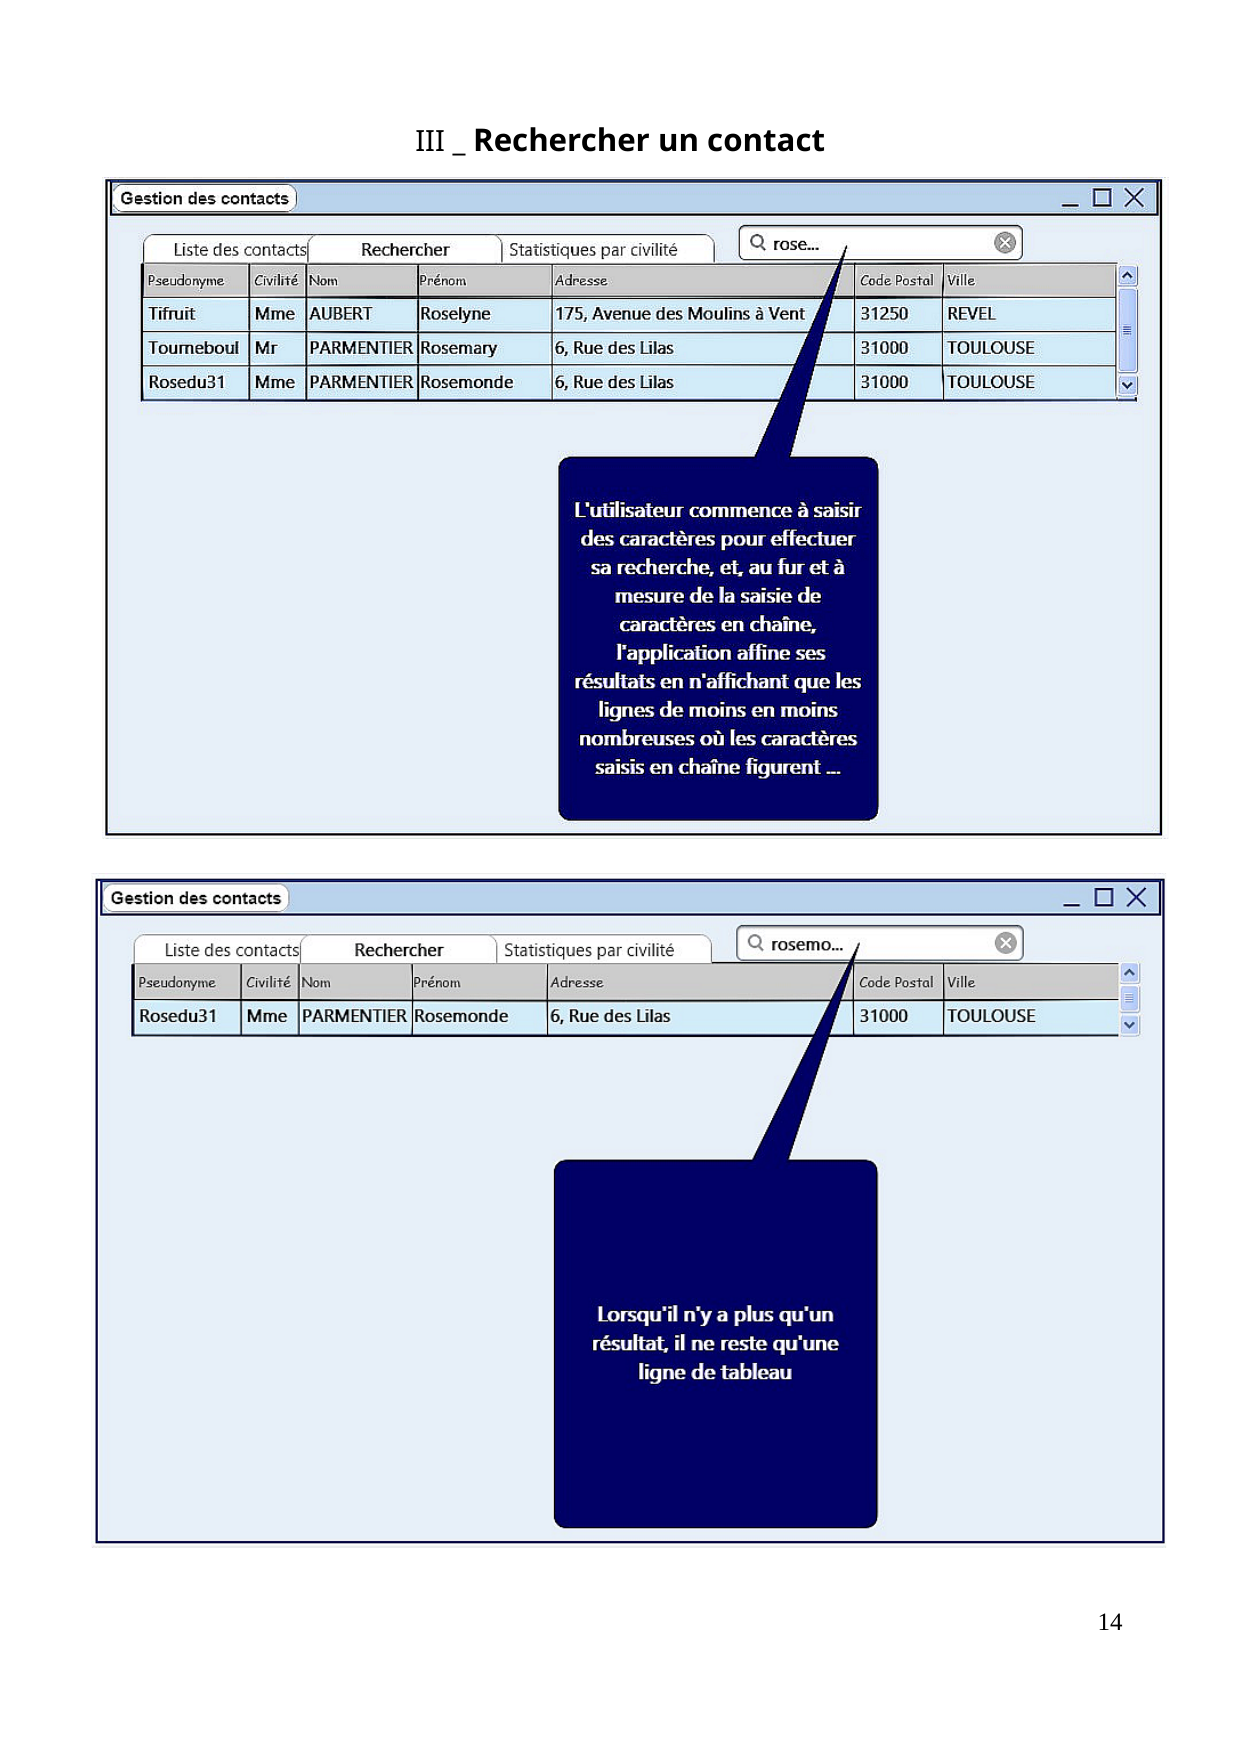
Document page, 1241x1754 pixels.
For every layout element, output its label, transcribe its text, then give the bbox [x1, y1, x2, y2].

subtitle III _ Rechercher un contact [118, 118, 1122, 161]
picture [102, 177, 1169, 839]
picture [91, 873, 1167, 1548]
